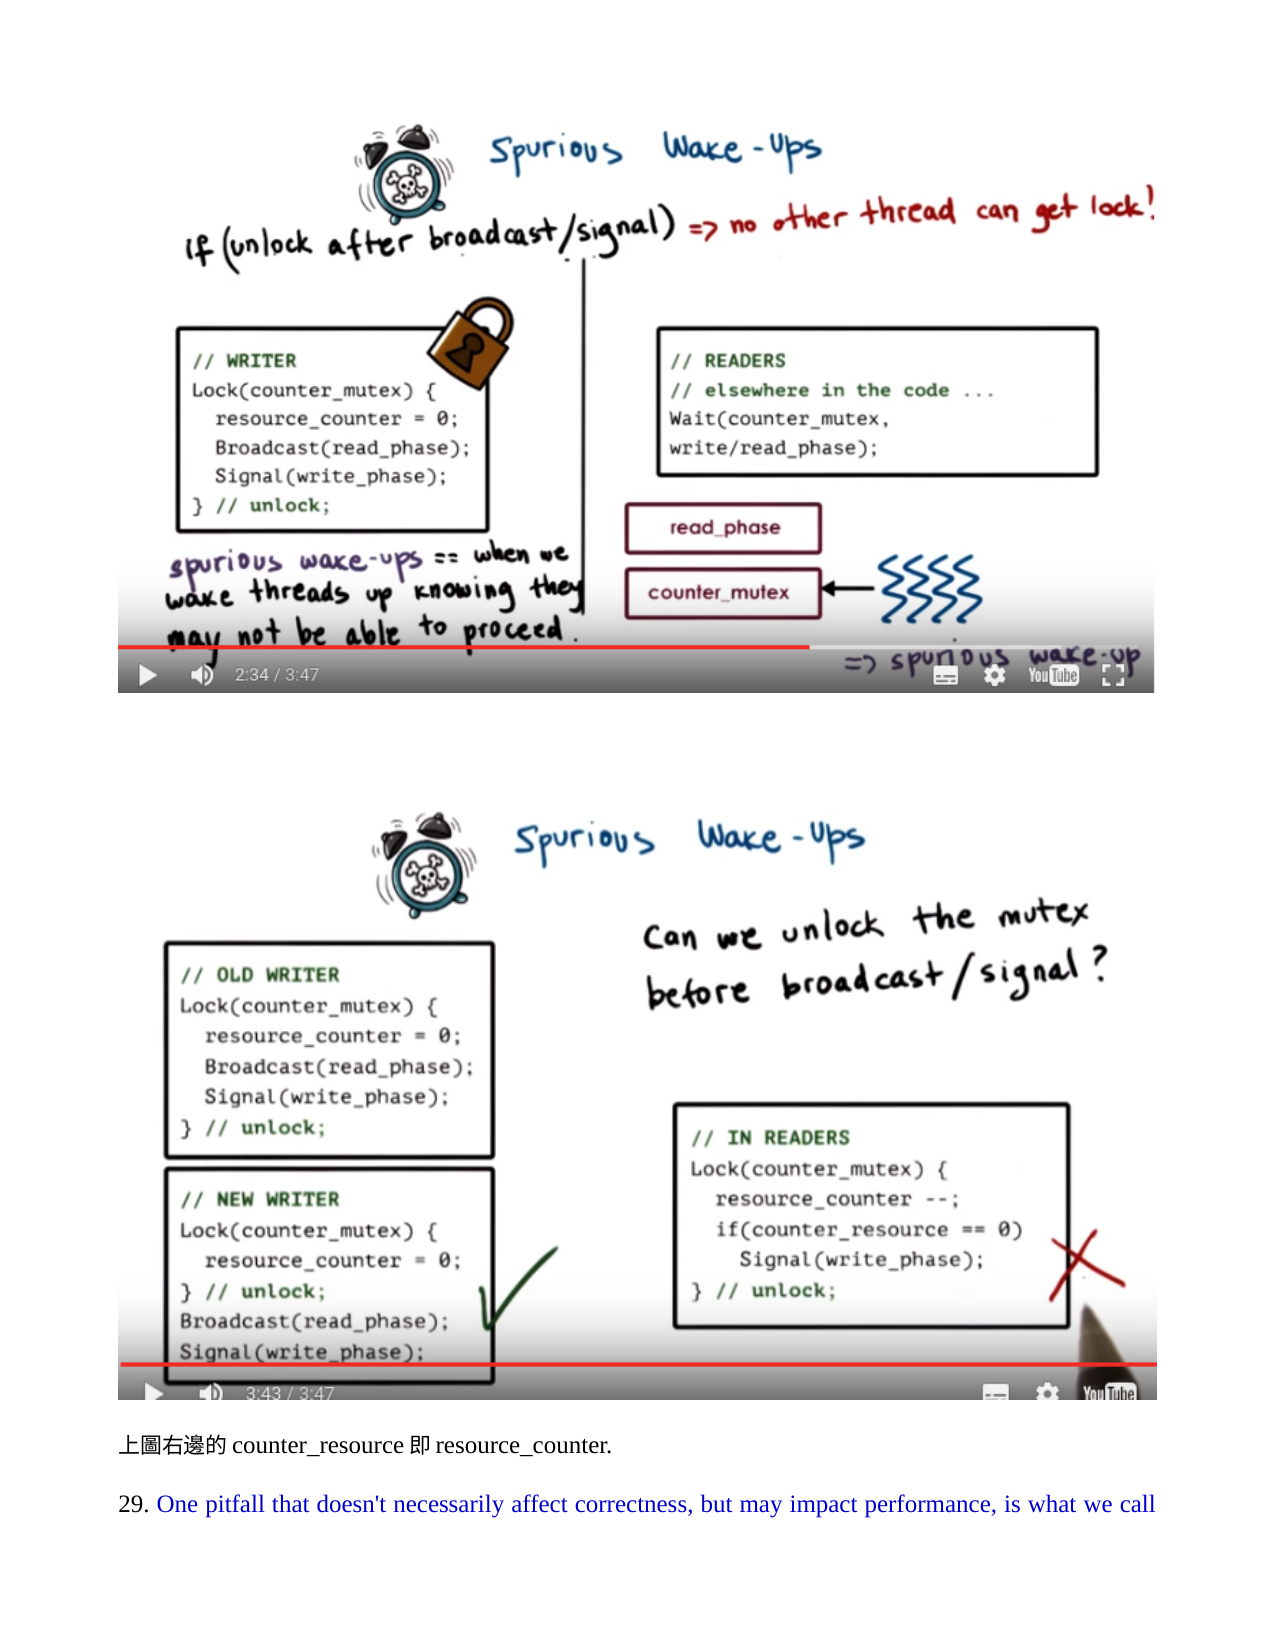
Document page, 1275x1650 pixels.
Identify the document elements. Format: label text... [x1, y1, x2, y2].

text 上圖右邊的counter_resource即resource_counter. [118, 1428, 1157, 1460]
text 29. One pitfall that doesn't necessarily affect correctness, but may impact performance, is what we call [118, 1489, 1157, 1517]
picture [118, 807, 1157, 1400]
picture [118, 118, 1157, 693]
